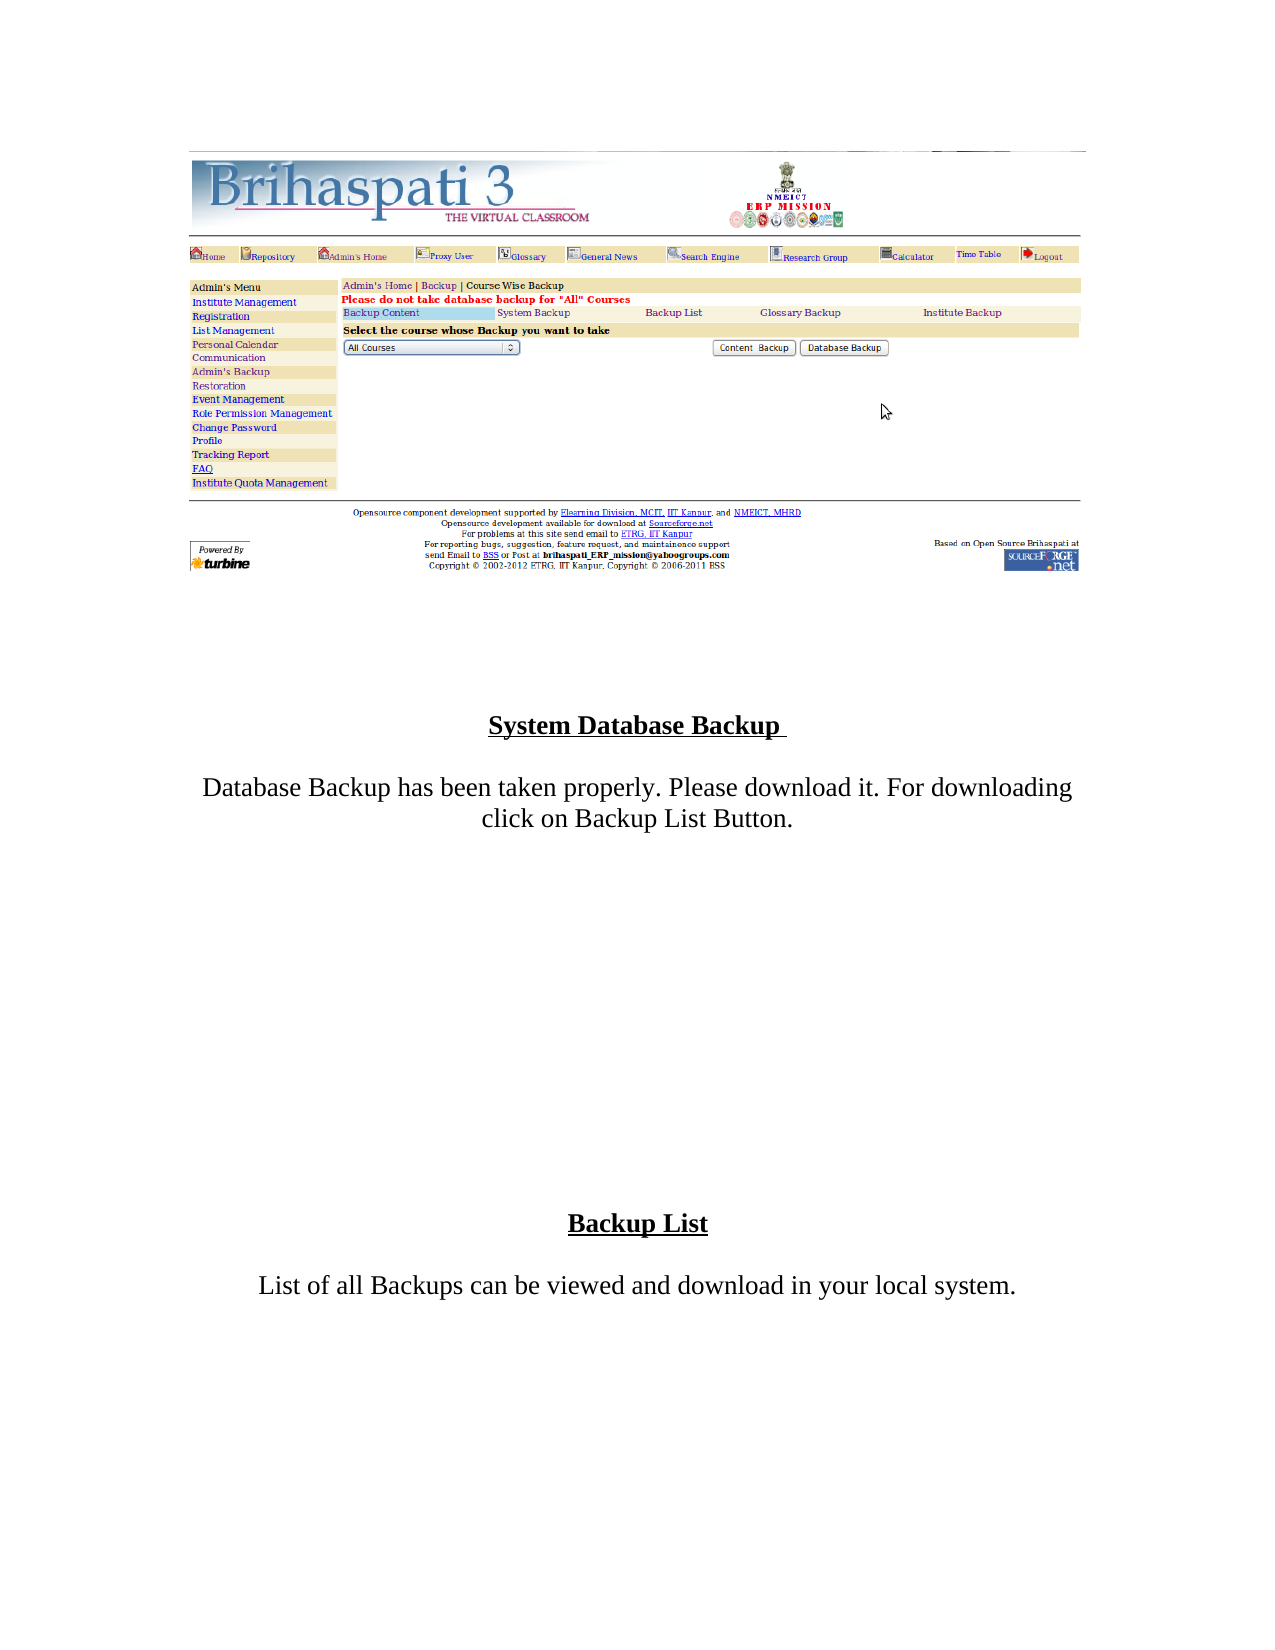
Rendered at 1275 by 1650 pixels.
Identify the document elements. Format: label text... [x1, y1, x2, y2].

text System Database Backup [187, 709, 1087, 740]
text Backup List [187, 1207, 1087, 1238]
picture [189, 151, 1086, 583]
text Database Backup has been taken properly. Please download it. For downloading click on Backup List Button. [187, 771, 1087, 833]
text List of all Backups can be viewed and download in your local system. [187, 1269, 1087, 1301]
